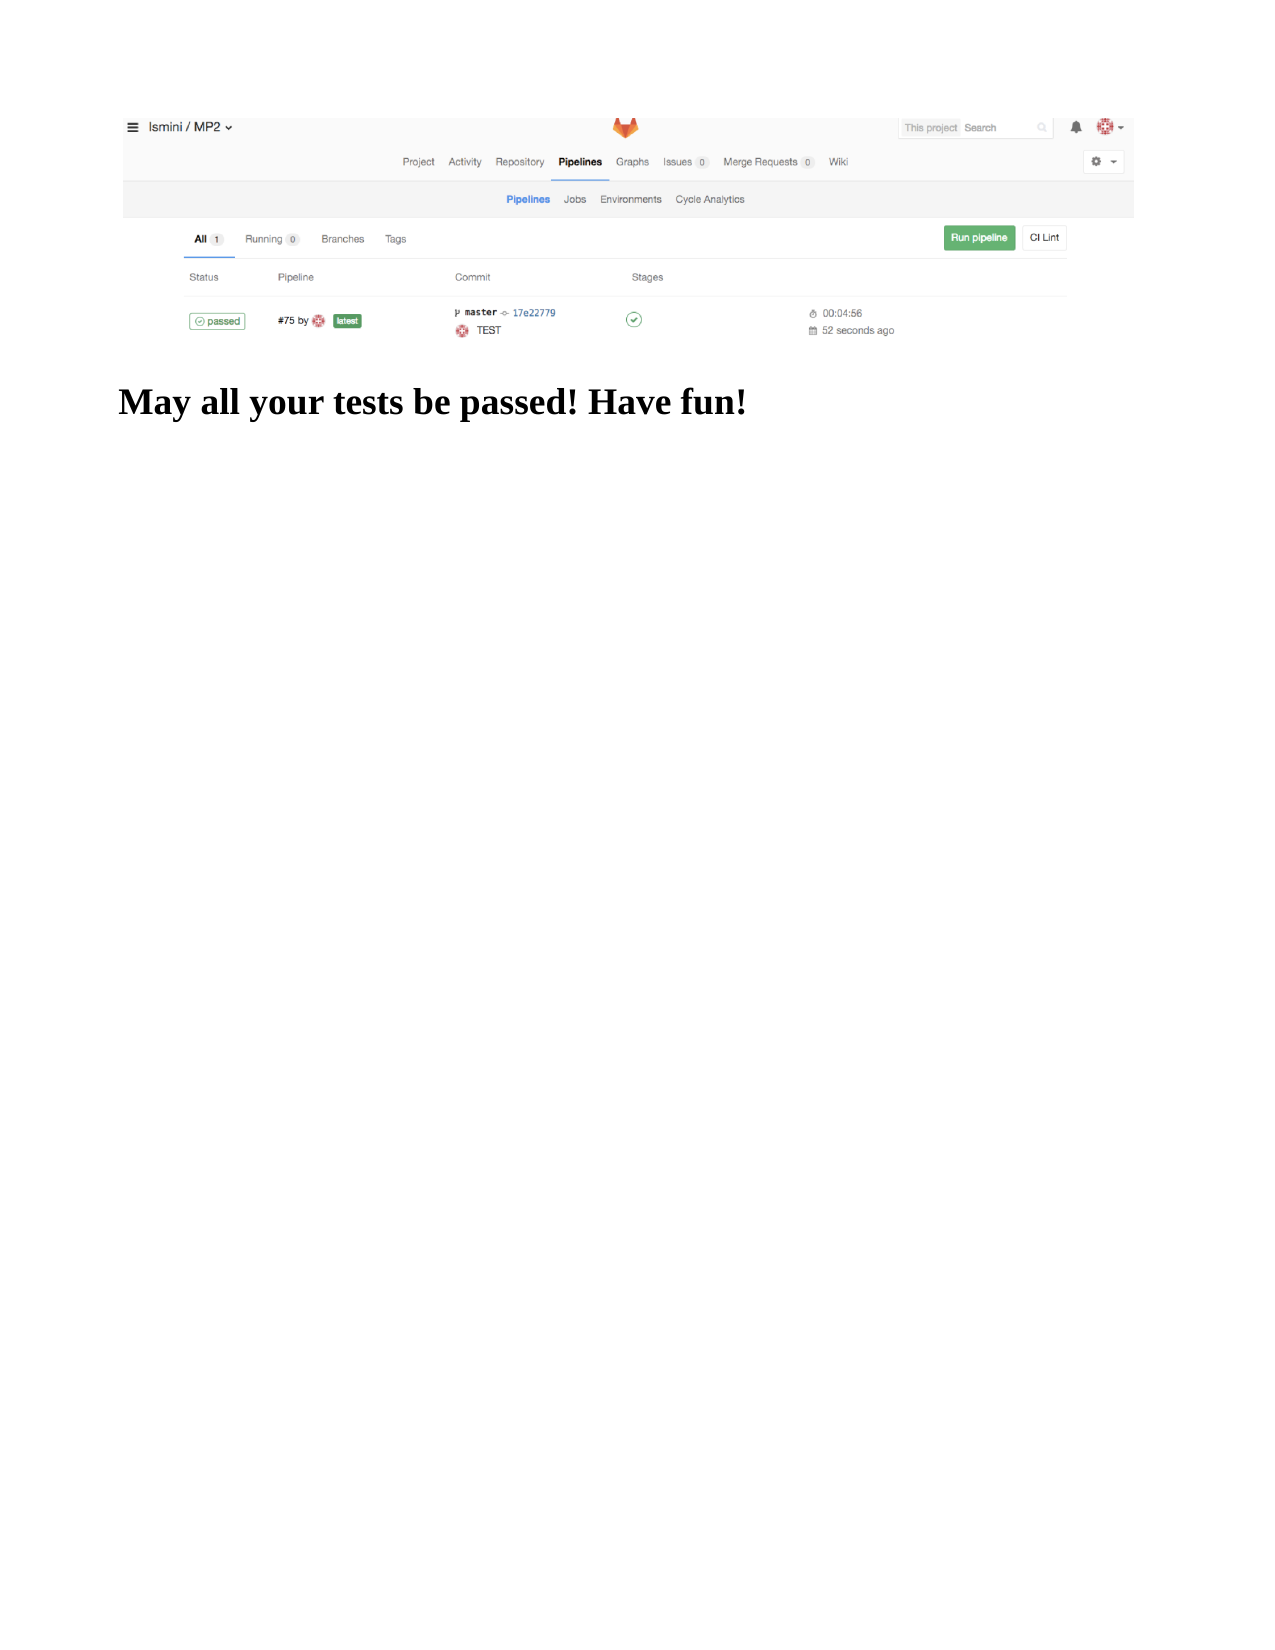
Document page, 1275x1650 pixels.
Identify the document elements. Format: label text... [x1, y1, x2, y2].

subtitle May all your tests be passed! Have fun! [118, 379, 1157, 422]
picture [118, 118, 1140, 353]
